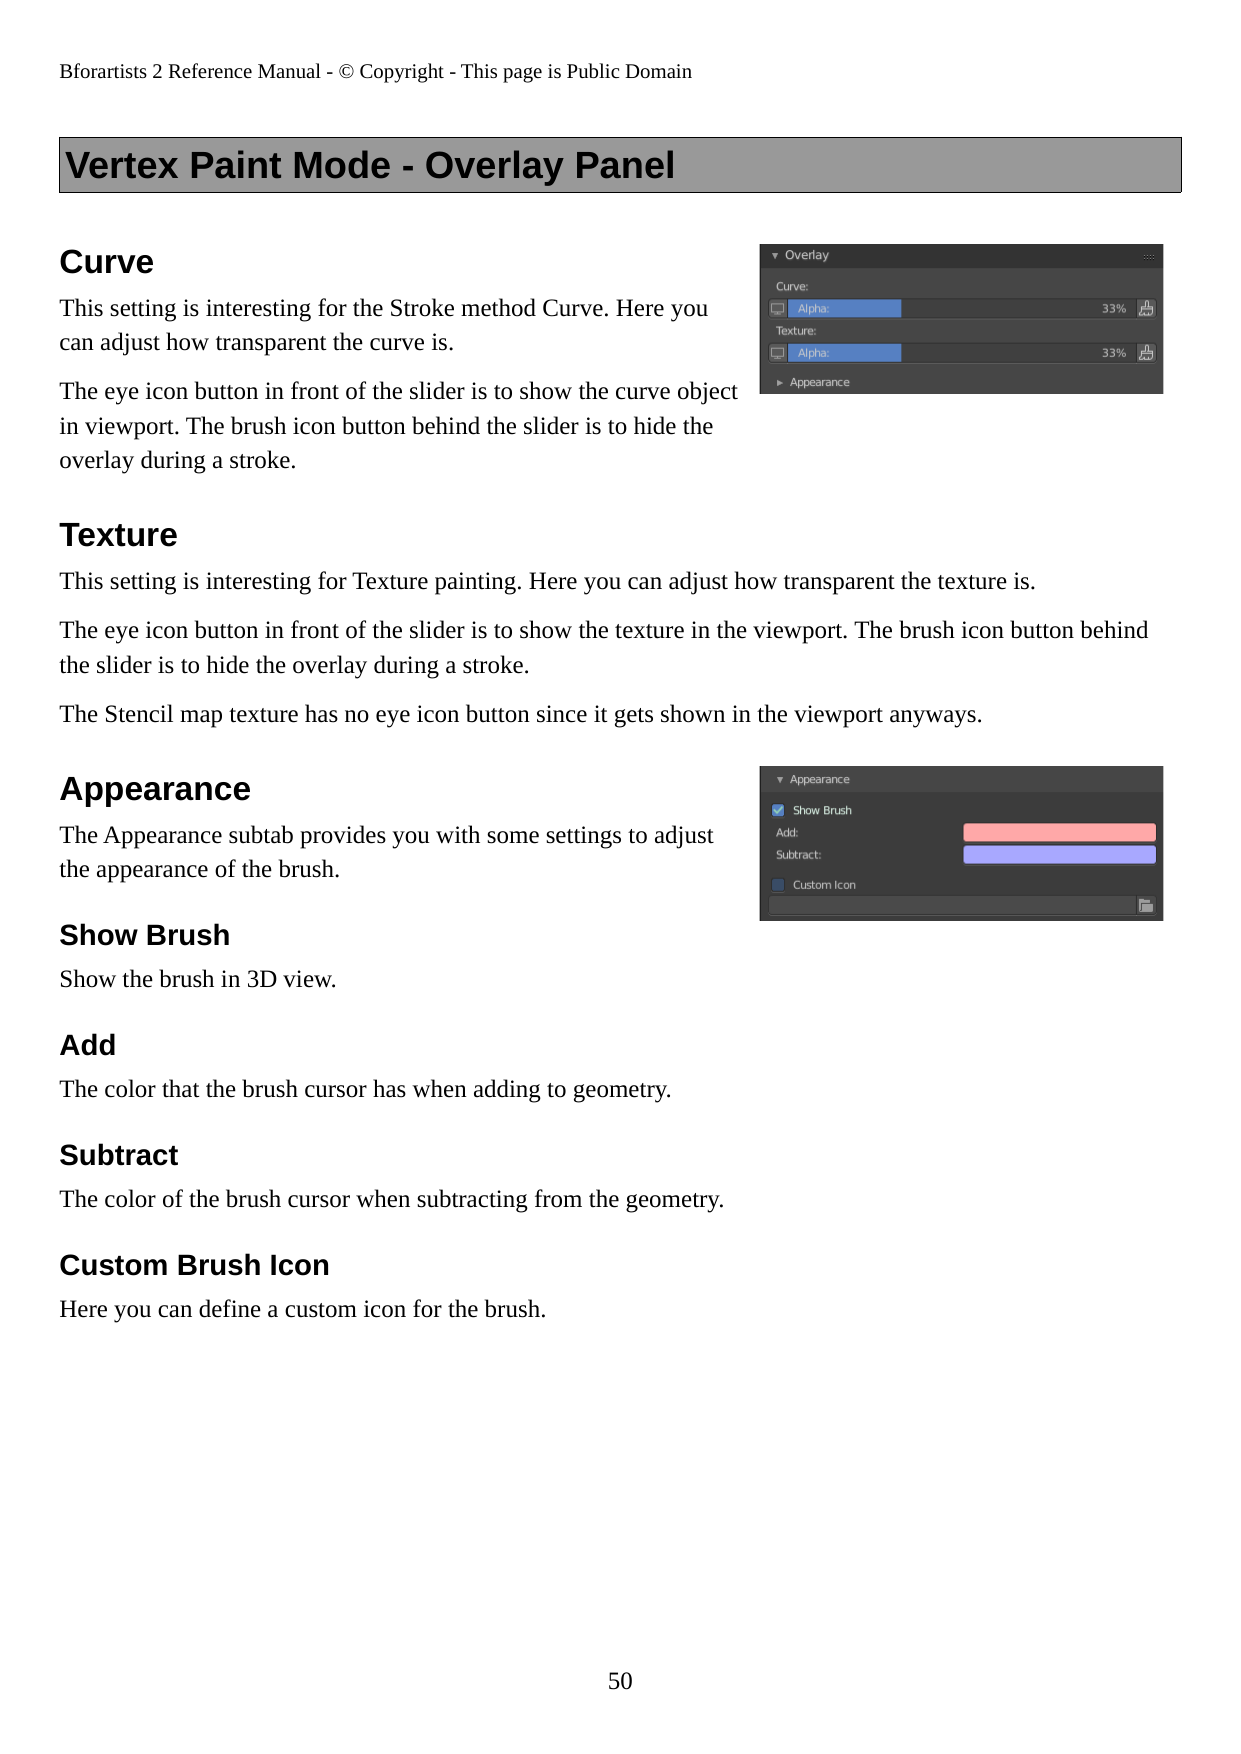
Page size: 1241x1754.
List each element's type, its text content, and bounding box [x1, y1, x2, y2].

text Show the brush in 3D view. [59, 964, 1181, 993]
subtitle Curve [59, 242, 1181, 280]
subtitle Appearance [59, 769, 759, 807]
subtitle Subtract [59, 1138, 1181, 1172]
text The eye icon button in front of the slider is to show the texture in the viewport. The brush icon button behind the slider is to hide the overlay during a stroke. [59, 615, 1181, 678]
text This setting is interesting for Texture painting. Here you can adjust how transparent the texture is. [59, 566, 1181, 595]
subtitle Texture [59, 515, 1181, 554]
subtitle Add [59, 1028, 1181, 1062]
picture [759, 244, 1164, 394]
text The Stencil map texture has no eye icon button since it gets shown in the viewport anyways. [59, 699, 1181, 728]
subtitle Show Brush [59, 918, 1181, 952]
subtitle [1164, 769, 1181, 807]
table_header Vertex Paint Mode - Overlay Panel [60, 138, 1181, 192]
text The eye icon button in front of the slider is to show the curve object in viewport. The brush icon button behind the slider is to hide the overlay during a stroke. [59, 376, 1181, 474]
subtitle Custom Brush Icon [59, 1248, 1181, 1281]
text The color of the brush cursor when subtracting from the geometry. [59, 1184, 1181, 1213]
text The Appearance subtab provides you with some settings to adjust the appearance of the brush. [59, 820, 759, 883]
text This setting is interesting for the Stroke method Curve. Here you can adjust how transparent the curve is. [59, 293, 759, 356]
text The color that the brush cursor has when adding to geometry. [59, 1074, 1181, 1103]
text Here you can define a custom icon for the brush. [59, 1294, 1181, 1323]
picture [759, 766, 1164, 921]
